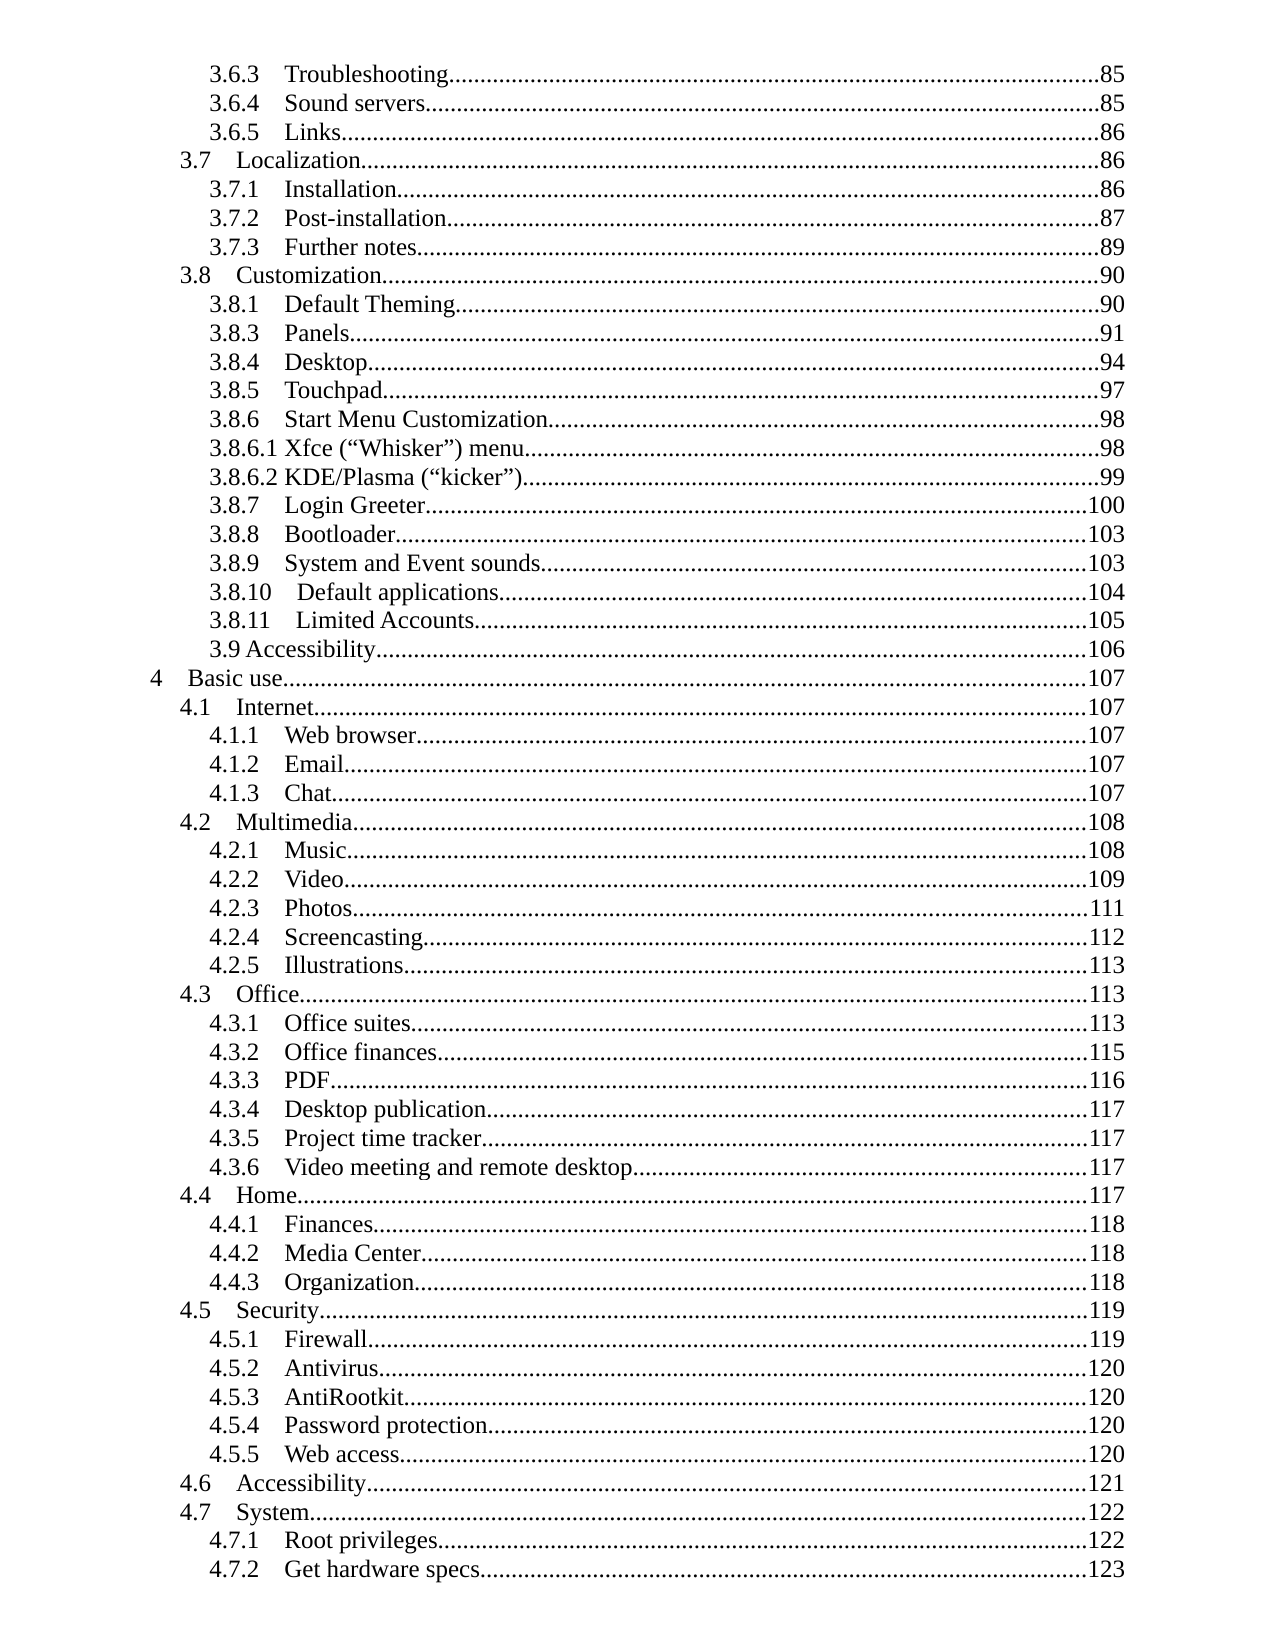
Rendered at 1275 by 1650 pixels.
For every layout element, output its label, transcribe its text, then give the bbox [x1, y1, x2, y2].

text 3.8.4 Desktop 94 [209, 347, 1125, 375]
text 3.8.6.1 Xfce (“Whisker”) menu 98 [209, 433, 1125, 462]
text 4.2.3 Photos 111 [209, 893, 1125, 922]
text 3.8.3 Panels 91 [209, 318, 1125, 347]
text 3.9 Accessibility 106 [209, 634, 1125, 663]
text 4.7.2 Get hardware specs 123 [209, 1554, 1125, 1583]
text 3.6.4 Sound servers 85 [209, 88, 1125, 117]
text 4.5.5 Web access 120 [209, 1439, 1125, 1468]
text 3.8.6.2 KDE/Plasma (“kicker”) 99 [209, 462, 1125, 490]
text 3.6.5 Links 86 [209, 117, 1125, 145]
text 3.8.6 Start Menu Customization 98 [209, 404, 1125, 433]
text 4.3.6 Video meeting and remote desktop 117 [209, 1152, 1125, 1180]
text 4.3.4 Desktop publication 117 [209, 1094, 1125, 1123]
text 3.8.10 Default applications 104 [209, 577, 1125, 605]
text 3.7.3 Further notes 89 [209, 232, 1125, 260]
text 3.7.2 Post-installation 87 [209, 203, 1125, 232]
text 4.2.4 Screencasting 112 [209, 922, 1125, 950]
text 4.2.5 Illustrations 113 [209, 950, 1125, 979]
text 3.8.11 Limited Accounts 105 [209, 605, 1125, 634]
text 4.3.5 Project time tracker 117 [209, 1123, 1125, 1152]
text 3.8.1 Default Theming 90 [209, 289, 1125, 318]
text 4.7.1 Root privileges 122 [209, 1525, 1125, 1554]
text 4.3.1 Office suites 113 [209, 1008, 1125, 1037]
text 3.7.1 Installation 86 [209, 174, 1125, 203]
text 4.1.1 Web browser 107 [209, 720, 1125, 749]
text 3.8.8 Bootloader 103 [209, 519, 1125, 548]
text 4.1.2 Email 107 [209, 749, 1125, 778]
text 4.5.2 Antivirus 120 [209, 1353, 1125, 1382]
text 4.5.4 Password protection 120 [209, 1410, 1125, 1439]
text 3.8.7 Login Greeter 100 [209, 490, 1125, 519]
text 4.3.3 PDF 116 [209, 1065, 1125, 1094]
text 4.2.1 Music 108 [209, 835, 1125, 864]
text 4.2.2 Video 109 [209, 864, 1125, 893]
text 3.8.9 System and Event sounds 103 [209, 548, 1125, 577]
text 4.5.1 Firewall 119 [209, 1324, 1125, 1353]
text 4.4.1 Finances 118 [209, 1209, 1125, 1238]
text 4.5.3 AntiRootkit 120 [209, 1382, 1125, 1410]
text 3.8.5 Touchpad 97 [209, 375, 1125, 404]
text 4.1.3 Chat 107 [209, 778, 1125, 807]
text 4.3.2 Office finances 115 [209, 1037, 1125, 1065]
text 4.4.2 Media Center 118 [209, 1238, 1125, 1267]
text 4.4.3 Organization 118 [209, 1267, 1125, 1295]
text 3.6.3 Troubleshooting 85 [209, 59, 1125, 88]
